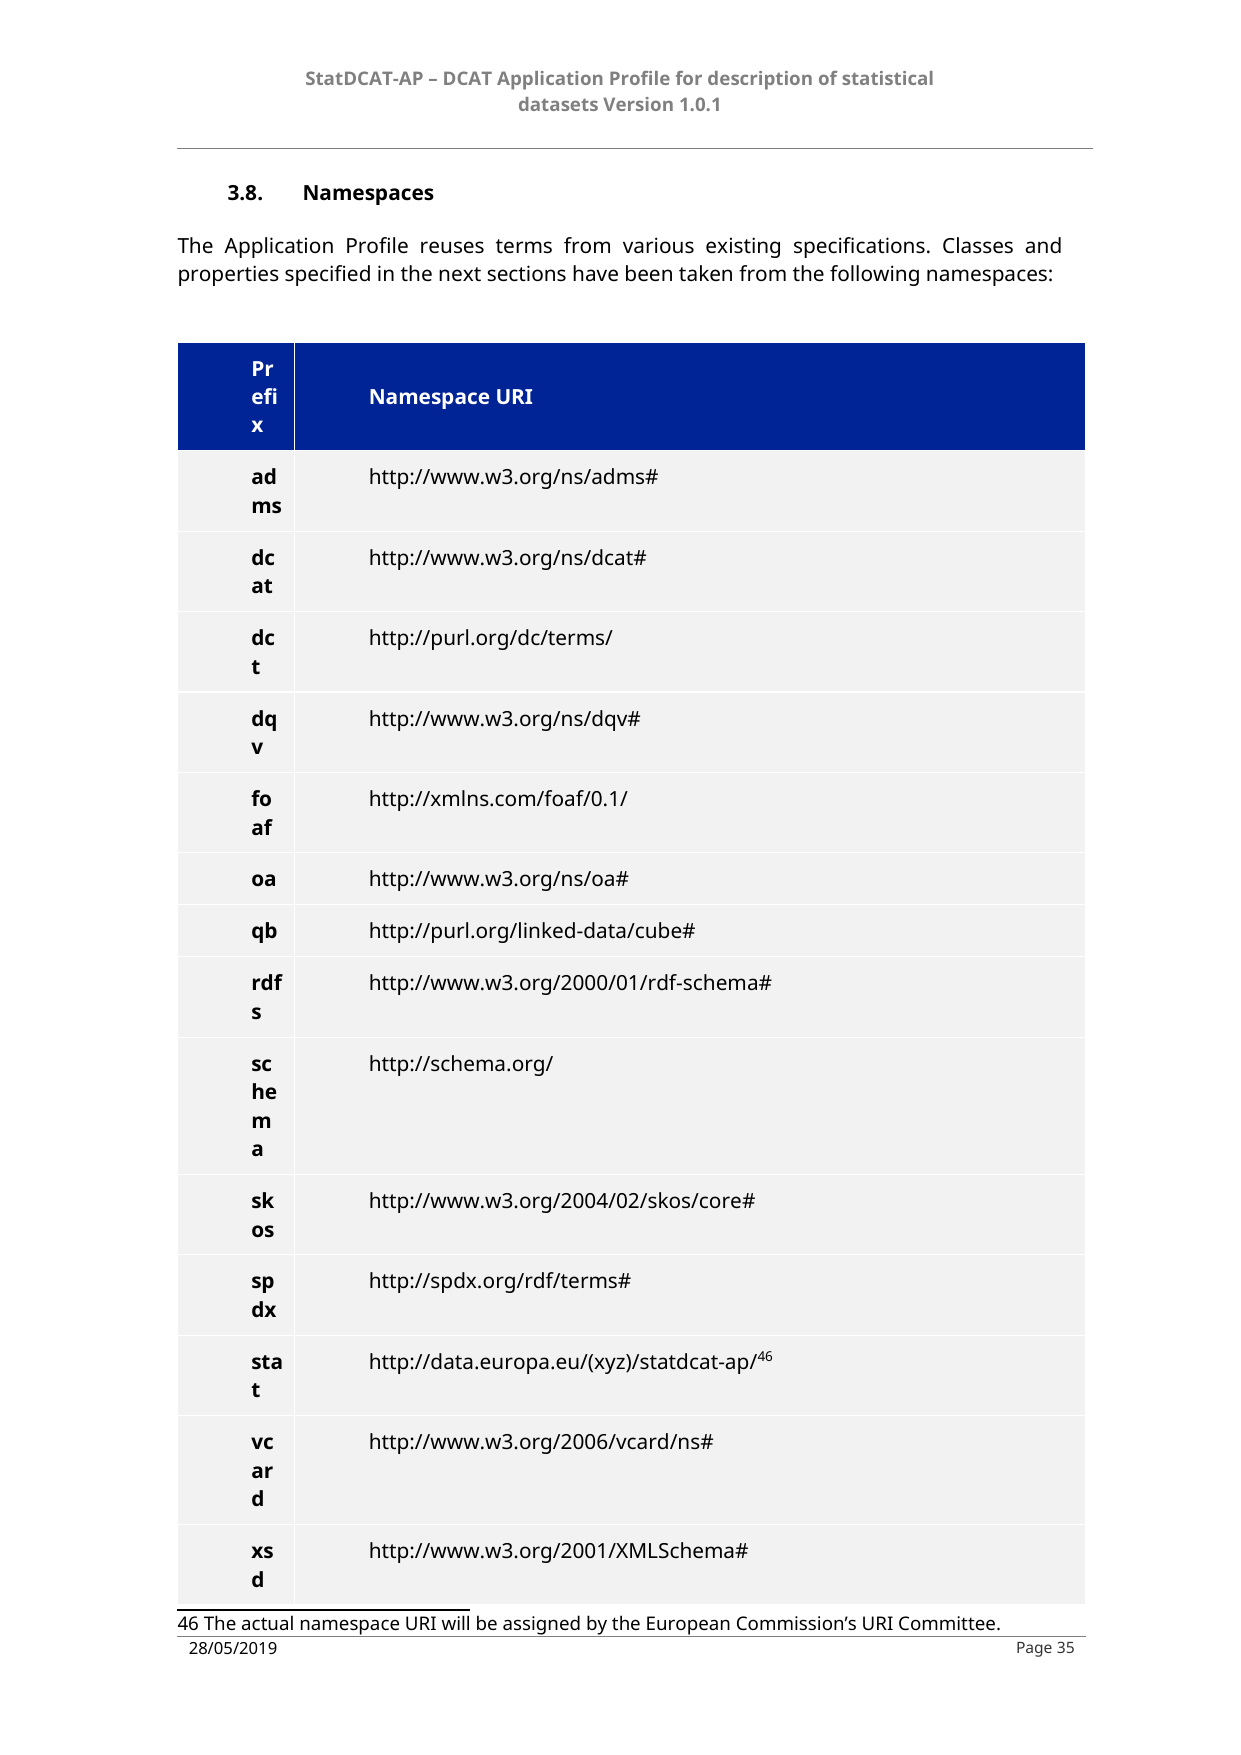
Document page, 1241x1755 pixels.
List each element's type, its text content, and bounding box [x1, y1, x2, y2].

table_cell http://purl.org/linked-data/cube# [295, 905, 1085, 956]
table_cell oa [178, 853, 294, 904]
table_cell xsd [178, 1525, 294, 1604]
table_cell dct [178, 612, 294, 691]
text The Application Profile reuses terms from various existing specifications. Classes and properties specified in the next sections have been taken from the following namespaces: [177, 231, 1063, 288]
table_cell dqv [178, 693, 294, 772]
table_cell schema [178, 1038, 294, 1174]
table_cell http://schema.org/ [295, 1038, 1085, 1174]
table_header Namespace URI [295, 343, 1085, 450]
table_cell http://www.w3.org/2004/02/skos/core# [295, 1175, 1085, 1254]
table_cell http://www.w3.org/ns/dqv# [295, 693, 1085, 772]
table_cell vcard [178, 1416, 294, 1524]
table_cell http://www.w3.org/ns/adms# [295, 451, 1085, 531]
table_cell http://www.w3.org/ns/oa# [295, 853, 1085, 904]
table_cell adms [178, 451, 294, 531]
table_cell http://www.w3.org/2001/XMLSchema# [295, 1525, 1085, 1604]
table_cell dcat [178, 532, 294, 611]
table_cell http://www.w3.org/2006/vcard/ns# [295, 1416, 1085, 1524]
table_cell http://www.w3.org/2000/01/rdf-schema# [295, 957, 1085, 1037]
table_cell skos [178, 1175, 294, 1254]
table_cell spdx [178, 1255, 294, 1335]
table_cell http://www.w3.org/ns/dcat# [295, 532, 1085, 611]
table_cell rdfs [178, 957, 294, 1037]
table_cell qb [178, 905, 294, 956]
table_cell stat [178, 1336, 294, 1415]
table_header Prefix [178, 343, 294, 450]
table_cell http://spdx.org/rdf/terms# [295, 1255, 1085, 1335]
table_cell foaf [178, 773, 294, 852]
table_cell http://purl.org/dc/terms/ [295, 612, 1085, 691]
table_cell http://data.europa.eu/(xyz)/statdcat-ap/ [295, 1336, 1085, 1415]
subtitle Namespaces [227, 178, 1063, 206]
table_cell http://xmlns.com/foaf/0.1/ [295, 773, 1085, 852]
